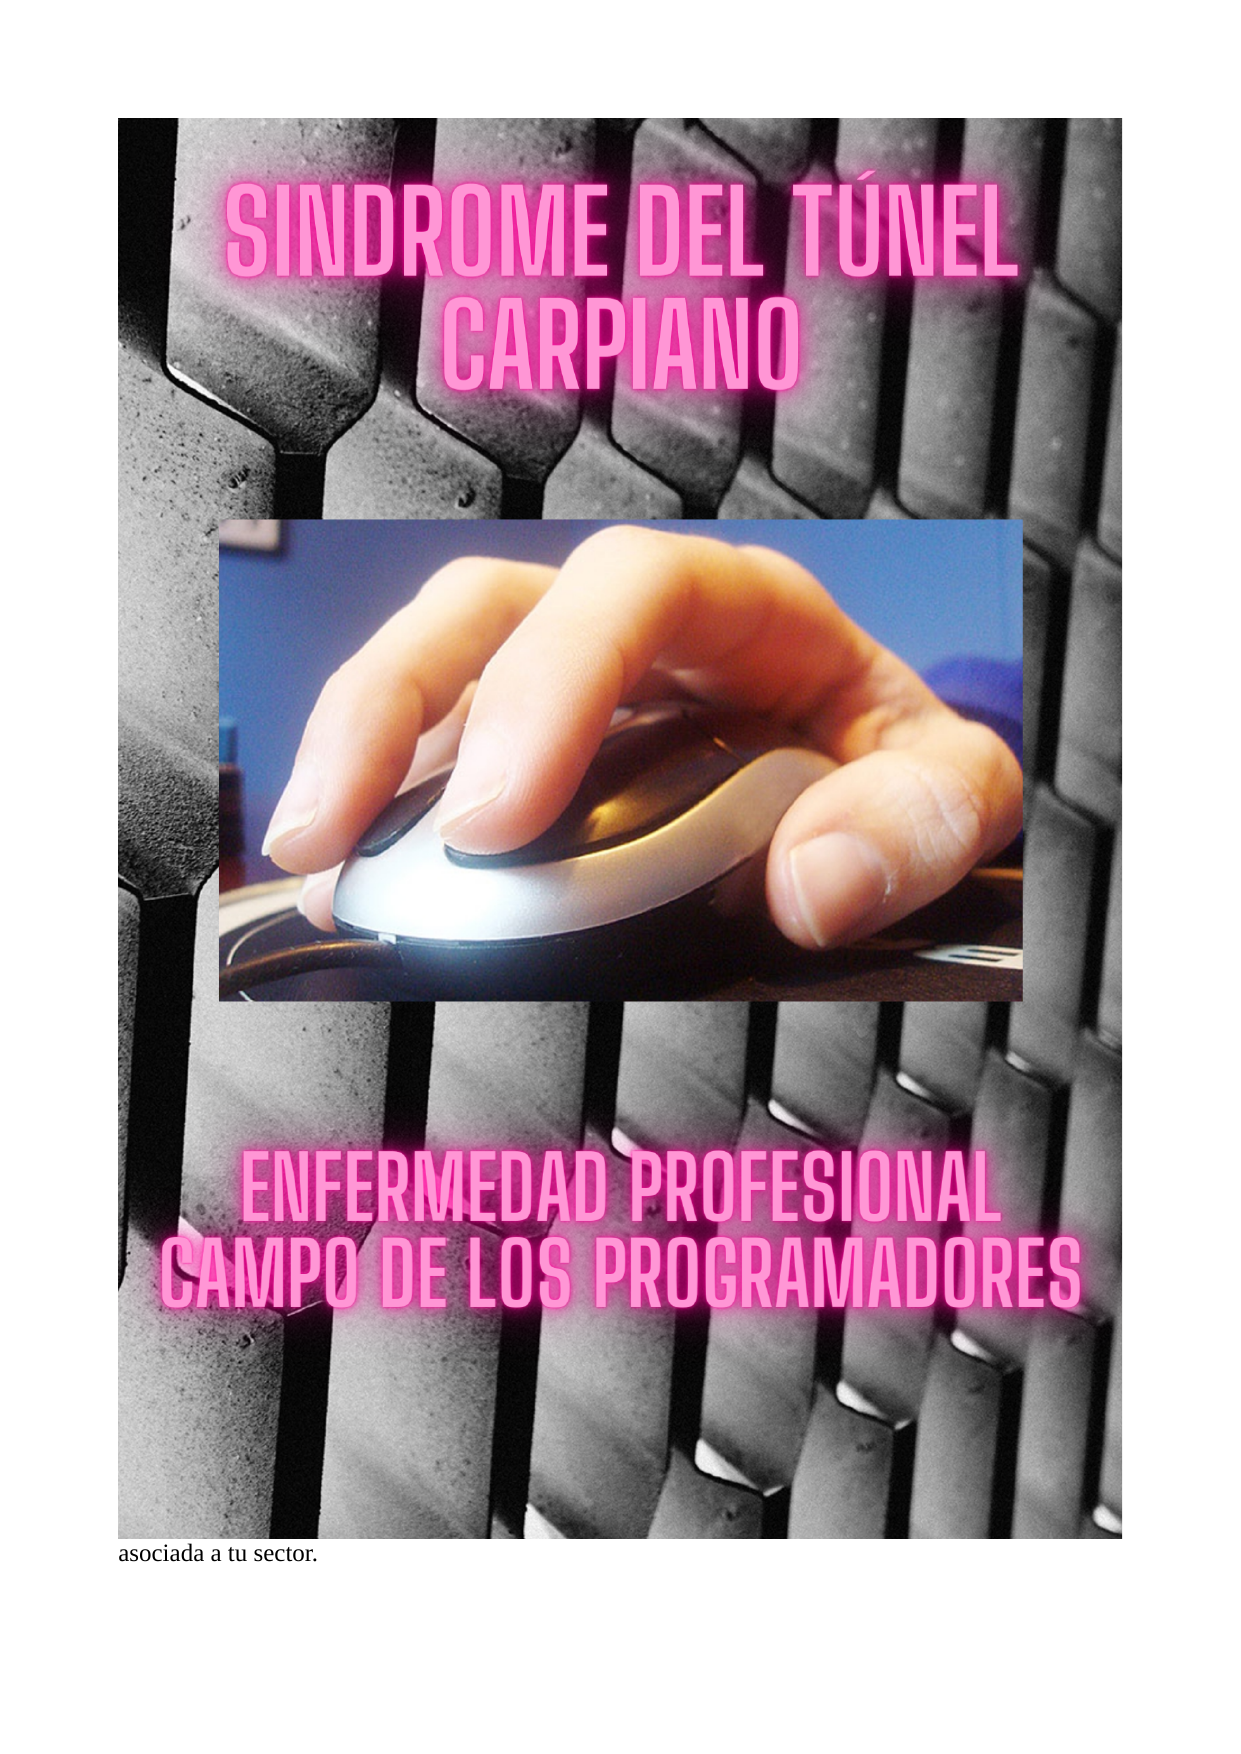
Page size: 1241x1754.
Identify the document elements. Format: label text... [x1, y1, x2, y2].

text asociada a tu sector. [118, 1539, 1122, 1567]
picture [118, 118, 1123, 1539]
